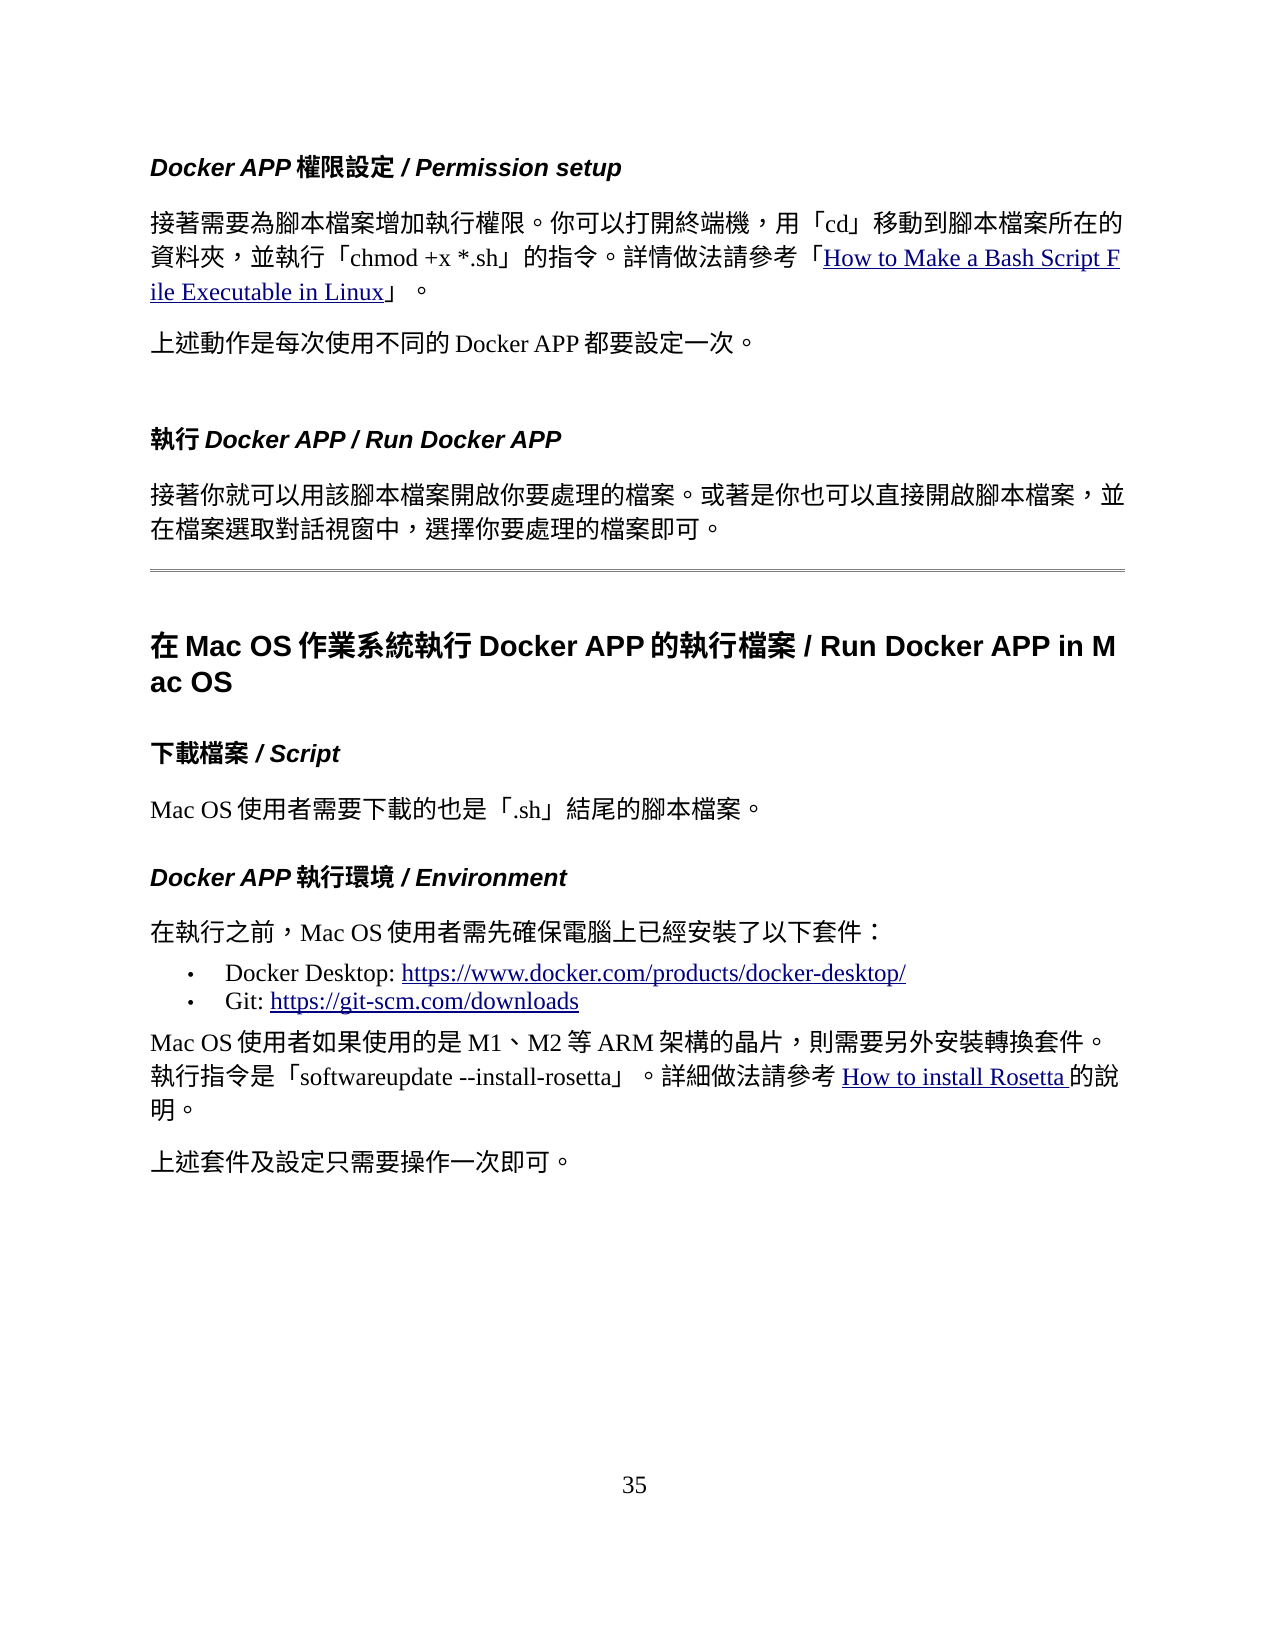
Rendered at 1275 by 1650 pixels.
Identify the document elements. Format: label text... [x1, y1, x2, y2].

list Docker Desktop: https://www.docker.com/products/docker-desktop/ [187, 958, 1125, 986]
text 在執行之前，Mac OS使用者需先確保電腦上已經安裝了以下套件： [150, 915, 1125, 949]
text 上述套件及設定只需要操作一次即可。 [150, 1144, 1125, 1178]
text Mac OS使用者如果使用的是M1、M2等ARM架構的晶片，則需要另外安裝轉換套件。執行指令是「softwareupdate --install-rosetta」。詳細做法請參考How to install Rosetta的說明。 [150, 1024, 1125, 1126]
subtitle Docker APP權限設定 / Permission setup [150, 150, 1125, 184]
subtitle 下載檔案 / Script [150, 736, 1125, 770]
subtitle Docker APP執行環境 / Environment [150, 859, 1125, 893]
text 接著需要為腳本檔案增加執行權限。你可以打開終端機，用「cd」移動到腳本檔案所在的資料夾，並執行「chmod +x *.sh」的指令。詳情做法請參考「How to Make a Bash Script File Executable in Linux」。 [150, 205, 1125, 307]
text Mac OS使用者需要下載的也是「.sh」結尾的腳本檔案。 [150, 791, 1125, 826]
text 接著你就可以用該腳本檔案開啟你要處理的檔案。或著是你也可以直接開啟腳本檔案，並在檔案選取對話視窗中，選擇你要處理的檔案即可。 [150, 477, 1125, 545]
text 上述動作是每次使用不同的Docker APP都要設定一次。 [150, 325, 1125, 388]
subtitle 在Mac OS作業系統執行Docker APP的執行檔案 / Run Docker APP in Mac OS [150, 626, 1125, 699]
subtitle 執行Docker APP / Run Docker APP [150, 422, 1125, 456]
list Git: https://git-scm.com/downloads [187, 986, 1125, 1015]
